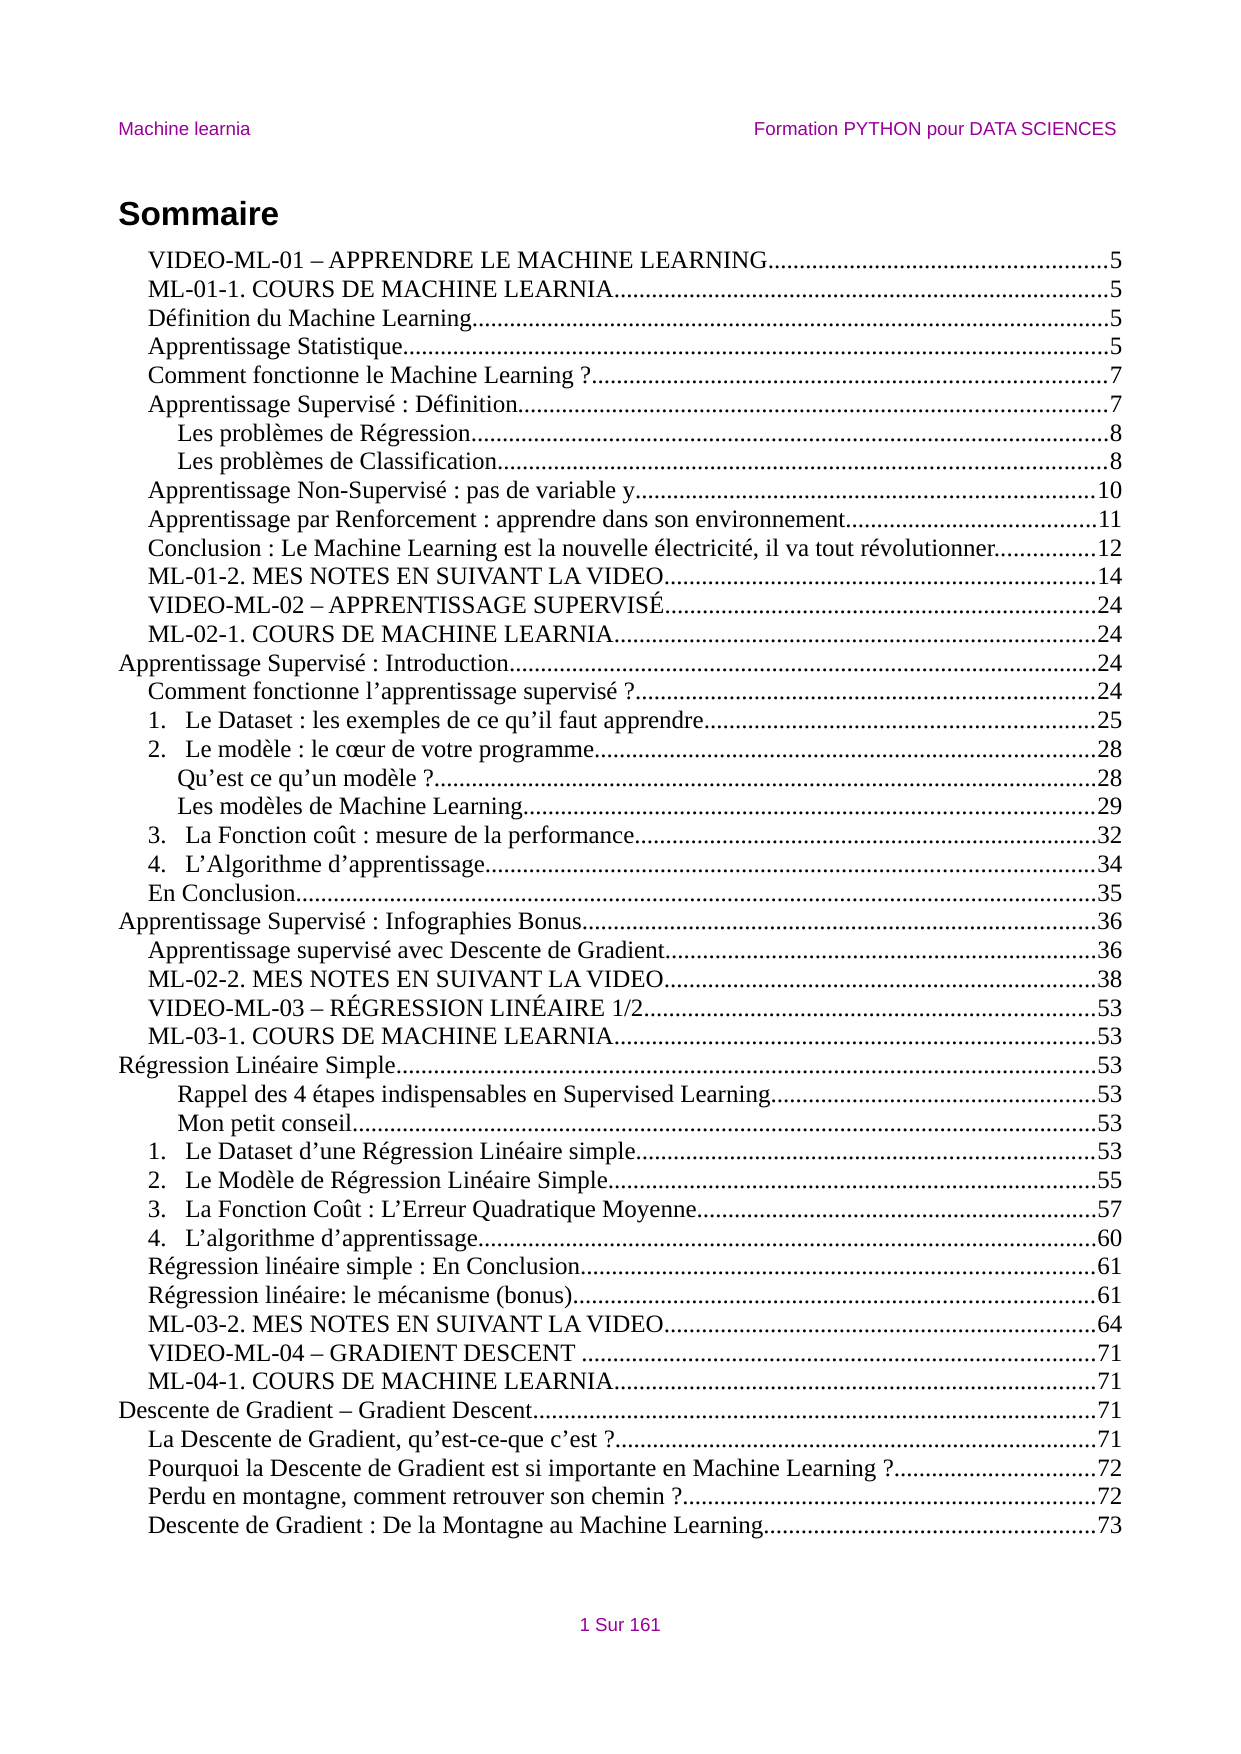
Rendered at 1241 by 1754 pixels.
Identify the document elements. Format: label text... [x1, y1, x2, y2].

text Descente de Gradient – Gradient Descent 71 [118, 1395, 1122, 1424]
text Les problèmes de Classification 8 [177, 446, 1122, 475]
text 2. Le modèle : le cœur de votre programme 28 [148, 734, 1122, 763]
text Apprentissage supervisé avec Descente de Gradient 36 [148, 935, 1122, 964]
text VIDEO-ML-01 – APPRENDRE LE MACHINE LEARNING 5 [148, 245, 1122, 274]
text ML-03-1. COURS DE MACHINE LEARNIA 53 [148, 1021, 1122, 1050]
text ML-04-1. COURS DE MACHINE LEARNIA 71 [148, 1366, 1122, 1395]
text VIDEO-ML-03 – RÉGRESSION LINÉAIRE 1/2 53 [148, 993, 1122, 1021]
text Conclusion : Le Machine Learning est la nouvelle électricité, il va tout révolutionner. 12 [148, 533, 1122, 561]
text Rappel des 4 étapes indispensables en Supervised Learning 53 [177, 1079, 1122, 1108]
text 1. Le Dataset d’une Régression Linéaire simple 53 [148, 1136, 1122, 1165]
text Les modèles de Machine Learning 29 [177, 791, 1122, 820]
subtitle Sommaire [118, 194, 1122, 233]
text Apprentissage par Renforcement : apprendre dans son environnement 11 [148, 504, 1122, 533]
text ML-02-2. MES NOTES EN SUIVANT LA VIDEO 38 [148, 964, 1122, 993]
text VIDEO-ML-02 – APPRENTISSAGE SUPERVISÉ 24 [148, 590, 1122, 619]
text Régression linéaire simple : En Conclusion 61 [148, 1251, 1122, 1280]
text Apprentissage Statistique 5 [148, 331, 1122, 360]
text Les problèmes de Régression 8 [177, 418, 1122, 446]
text Descente de Gradient : De la Montagne au Machine Learning 73 [148, 1510, 1122, 1539]
text Perdu en montagne, comment retrouver son chemin ? 72 [148, 1481, 1122, 1510]
text Régression Linéaire Simple 53 [118, 1050, 1122, 1079]
text VIDEO-ML-04 – GRADIENT DESCENT 71 [148, 1338, 1122, 1366]
text Apprentissage Non-Supervisé : pas de variable y 10 [148, 475, 1122, 504]
text La Descente de Gradient, qu’est-ce-que c’est ? 71 [148, 1424, 1122, 1453]
text ML-01-1. COURS DE MACHINE LEARNIA 5 [148, 274, 1122, 303]
text ML-02-1. COURS DE MACHINE LEARNIA 24 [148, 619, 1122, 648]
text Régression linéaire: le mécanisme (bonus) 61 [148, 1280, 1122, 1309]
text 3. La Fonction Coût : L’Erreur Quadratique Moyenne 57 [148, 1194, 1122, 1223]
text Apprentissage Supervisé : Définition 7 [148, 389, 1122, 418]
text Pourquoi la Descente de Gradient est si importante en Machine Learning ? 72 [148, 1453, 1122, 1481]
text 1. Le Dataset : les exemples de ce qu’il faut apprendre 25 [148, 705, 1122, 734]
text 4. L’Algorithme d’apprentissage 34 [148, 849, 1122, 878]
text Qu’est ce qu’un modèle ? 28 [177, 763, 1122, 791]
text En Conclusion 35 [148, 878, 1122, 906]
text ML-03-2. MES NOTES EN SUIVANT LA VIDEO 64 [148, 1309, 1122, 1338]
text Apprentissage Supervisé : Infographies Bonus 36 [118, 906, 1122, 935]
text ML-01-2. MES NOTES EN SUIVANT LA VIDEO 14 [148, 561, 1122, 590]
text 2. Le Modèle de Régression Linéaire Simple 55 [148, 1165, 1122, 1194]
text Apprentissage Supervisé : Introduction 24 [118, 648, 1122, 676]
text 3. La Fonction coût : mesure de la performance 32 [148, 820, 1122, 849]
text Comment fonctionne le Machine Learning ? 7 [148, 360, 1122, 389]
text Définition du Machine Learning 5 [148, 303, 1122, 331]
text 4. L’algorithme d’apprentissage 60 [148, 1223, 1122, 1251]
text Comment fonctionne l’apprentissage supervisé ? 24 [148, 676, 1122, 705]
text Mon petit conseil 53 [177, 1108, 1122, 1136]
